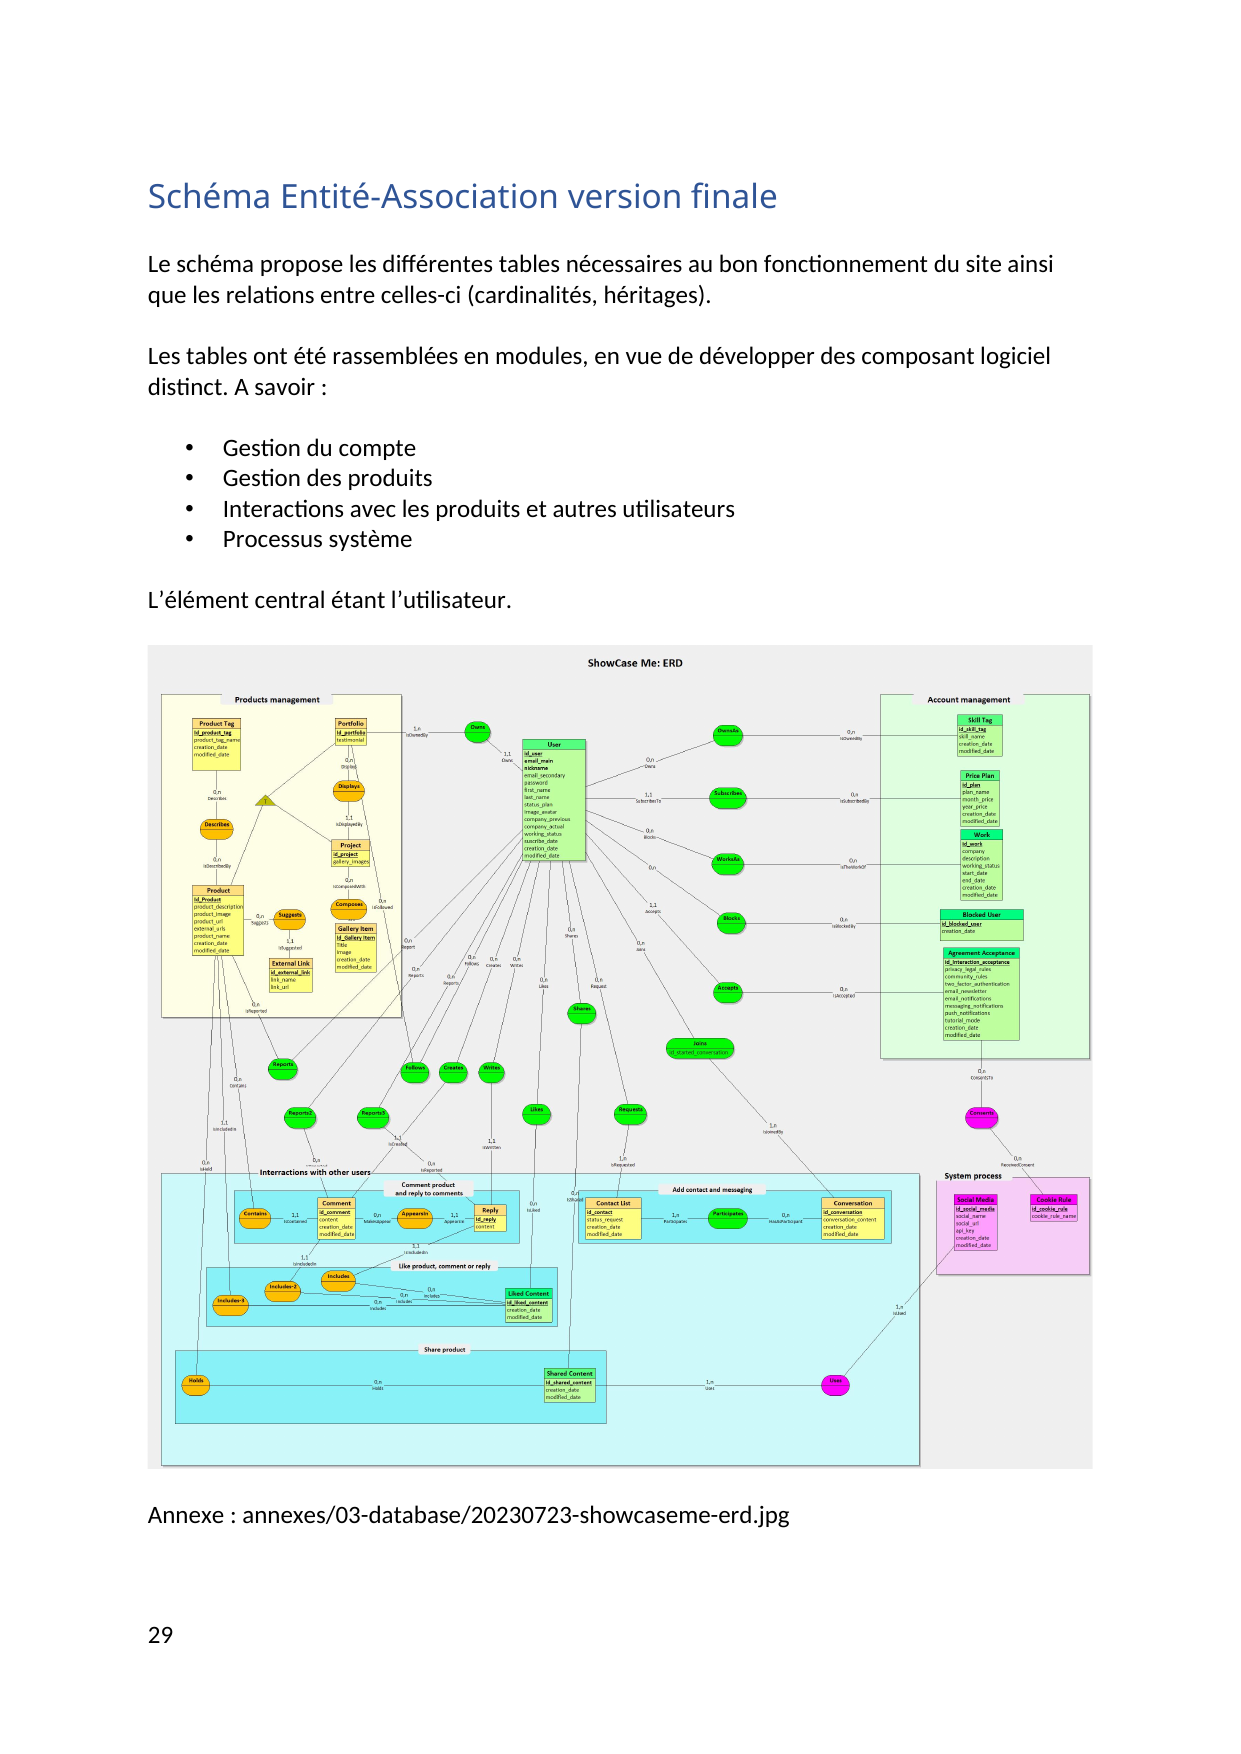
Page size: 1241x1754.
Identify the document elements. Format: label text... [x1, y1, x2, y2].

text Annexe : annexes/03-database/20230723-showcaseme-erd.jpg [148, 1499, 1093, 1530]
text L’élément central étant l’utilisateur. [148, 584, 1093, 615]
subtitle Schéma Entité-Association version finale [148, 173, 1093, 218]
picture [147, 645, 1093, 1469]
text Les tables ont été rassemblées en modules, en vue de développer des composant logiciel distinct. A savoir : [148, 340, 1093, 401]
list Processus système [185, 523, 1093, 554]
list Interactions avec les produits et autres utilisateurs [185, 493, 1093, 523]
list Gestion des produits [185, 462, 1093, 493]
list Gestion du compte [185, 432, 1093, 462]
text Le schéma propose les différentes tables nécessaires au bon fonctionnement du site ainsi que les relations entre celles-ci (cardinalités, héritages). [148, 248, 1093, 309]
